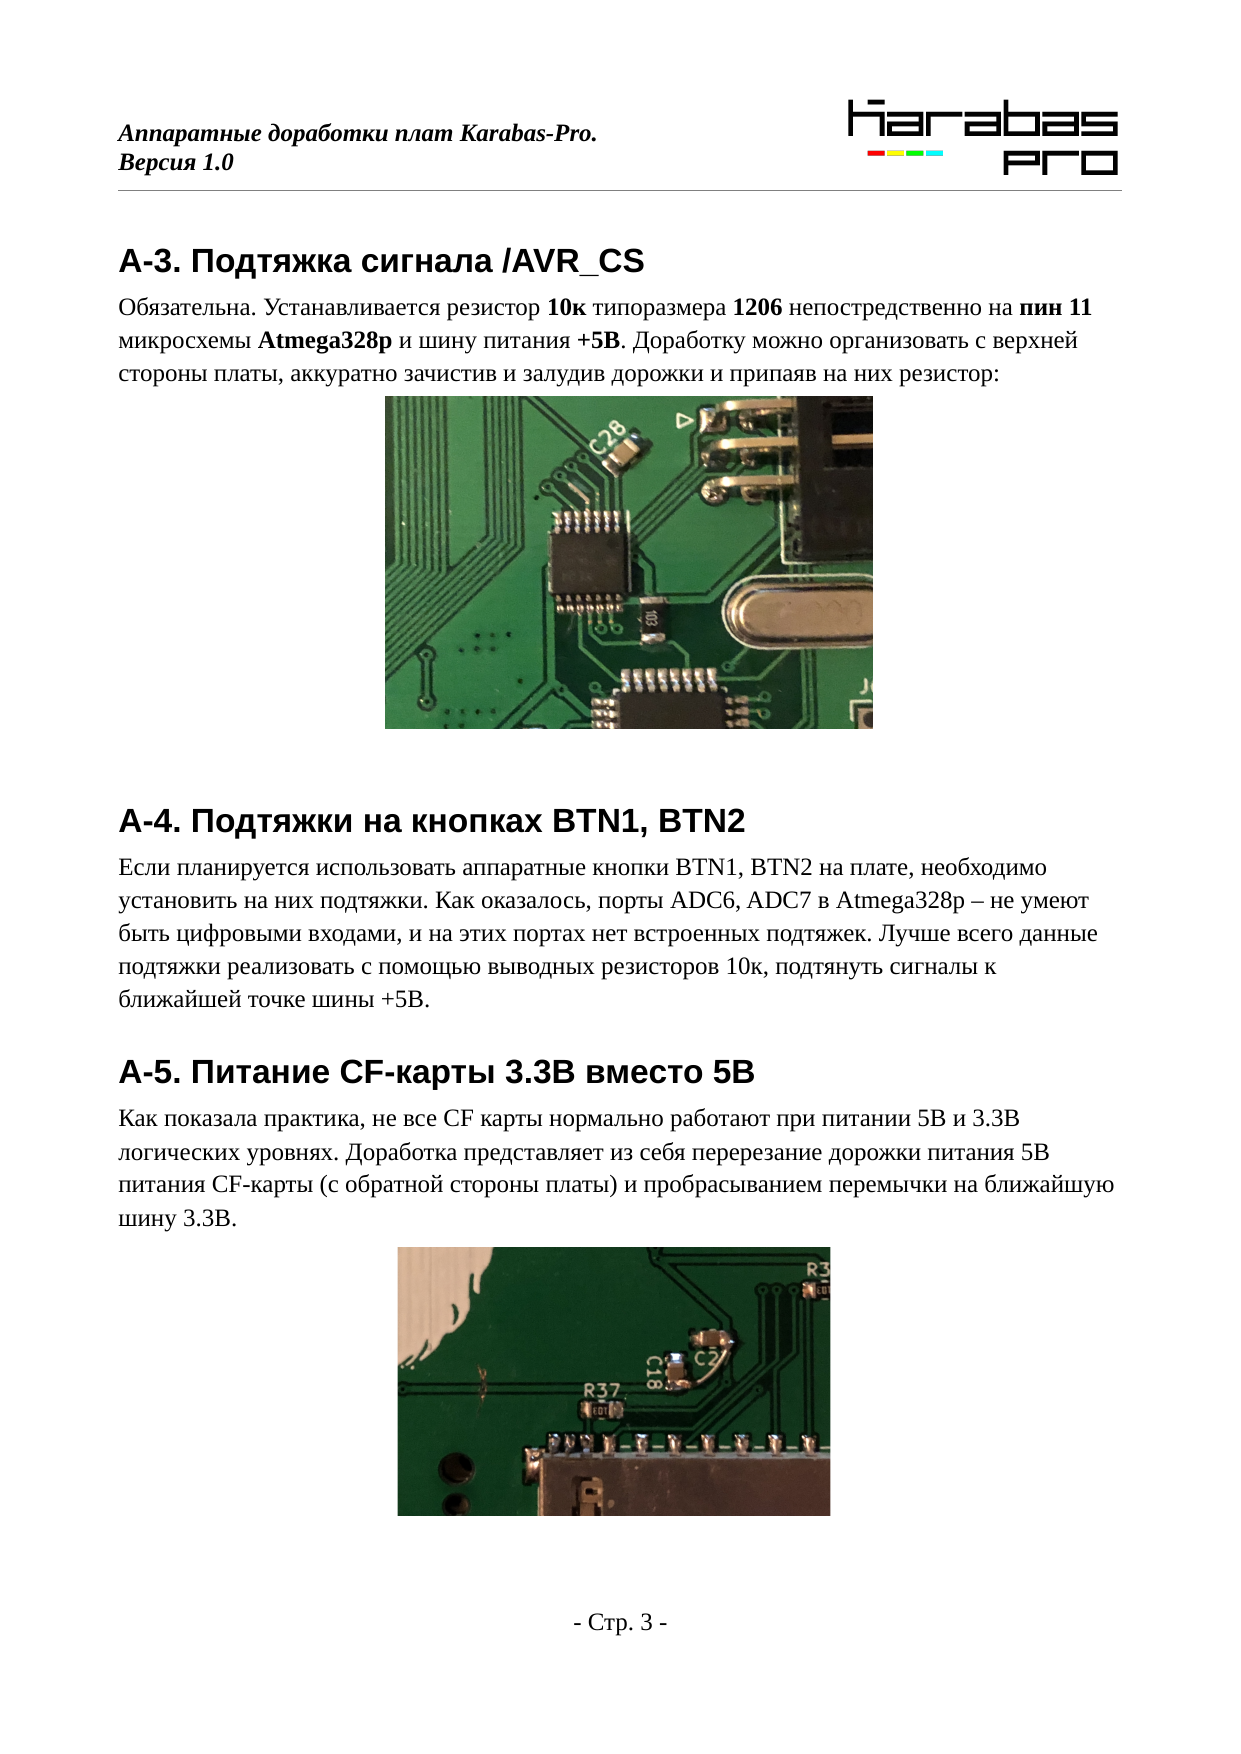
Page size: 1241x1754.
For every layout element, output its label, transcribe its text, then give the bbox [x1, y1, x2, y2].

subtitle A-4. Подтяжки на кнопках BTN1, BTN2 [118, 801, 1122, 839]
text Обязательна. Устанавливается резистор 10к типоразмера 1206 непостредственно на пин 11 микросхемы Atmega328p и шину питания +5В. Доработку можно организовать с верхней стороны платы, аккуратно зачистив и залудив дорожки и припаяв на них резистор: [118, 292, 1122, 387]
text Как показала практика, не все CF карты нормально работают при питании 5В и 3.3В логических уровнях. Доработка представляет из себя перерезание дорожки питания 5В питания CF-карты (с обратной стороны платы) и пробрасыванием перемычки на ближайшую шину 3.3В. [118, 1103, 1122, 1231]
text Если планируется использовать аппаратные кнопки BTN1, BTN2 на плате, необходимо установить на них подтяжки. Как оказалось, порты ADC6, ADC7 в Atmega328p – не умеют быть цифровыми входами, и на этих портах нет встроенных подтяжек. Лучше всего данные подтяжки реализовать с помощью выводных резисторов 10к, подтянуть сигналы к ближайшей точке шины +5В. [118, 852, 1122, 1013]
picture [848, 97, 1119, 175]
picture [385, 504, 844, 637]
subtitle A-3. Подтяжка сигнала /AVR_CS [118, 241, 1122, 279]
subtitle A-5. Питание CF-карты 3.3В вместо 5В [118, 1052, 1122, 1091]
